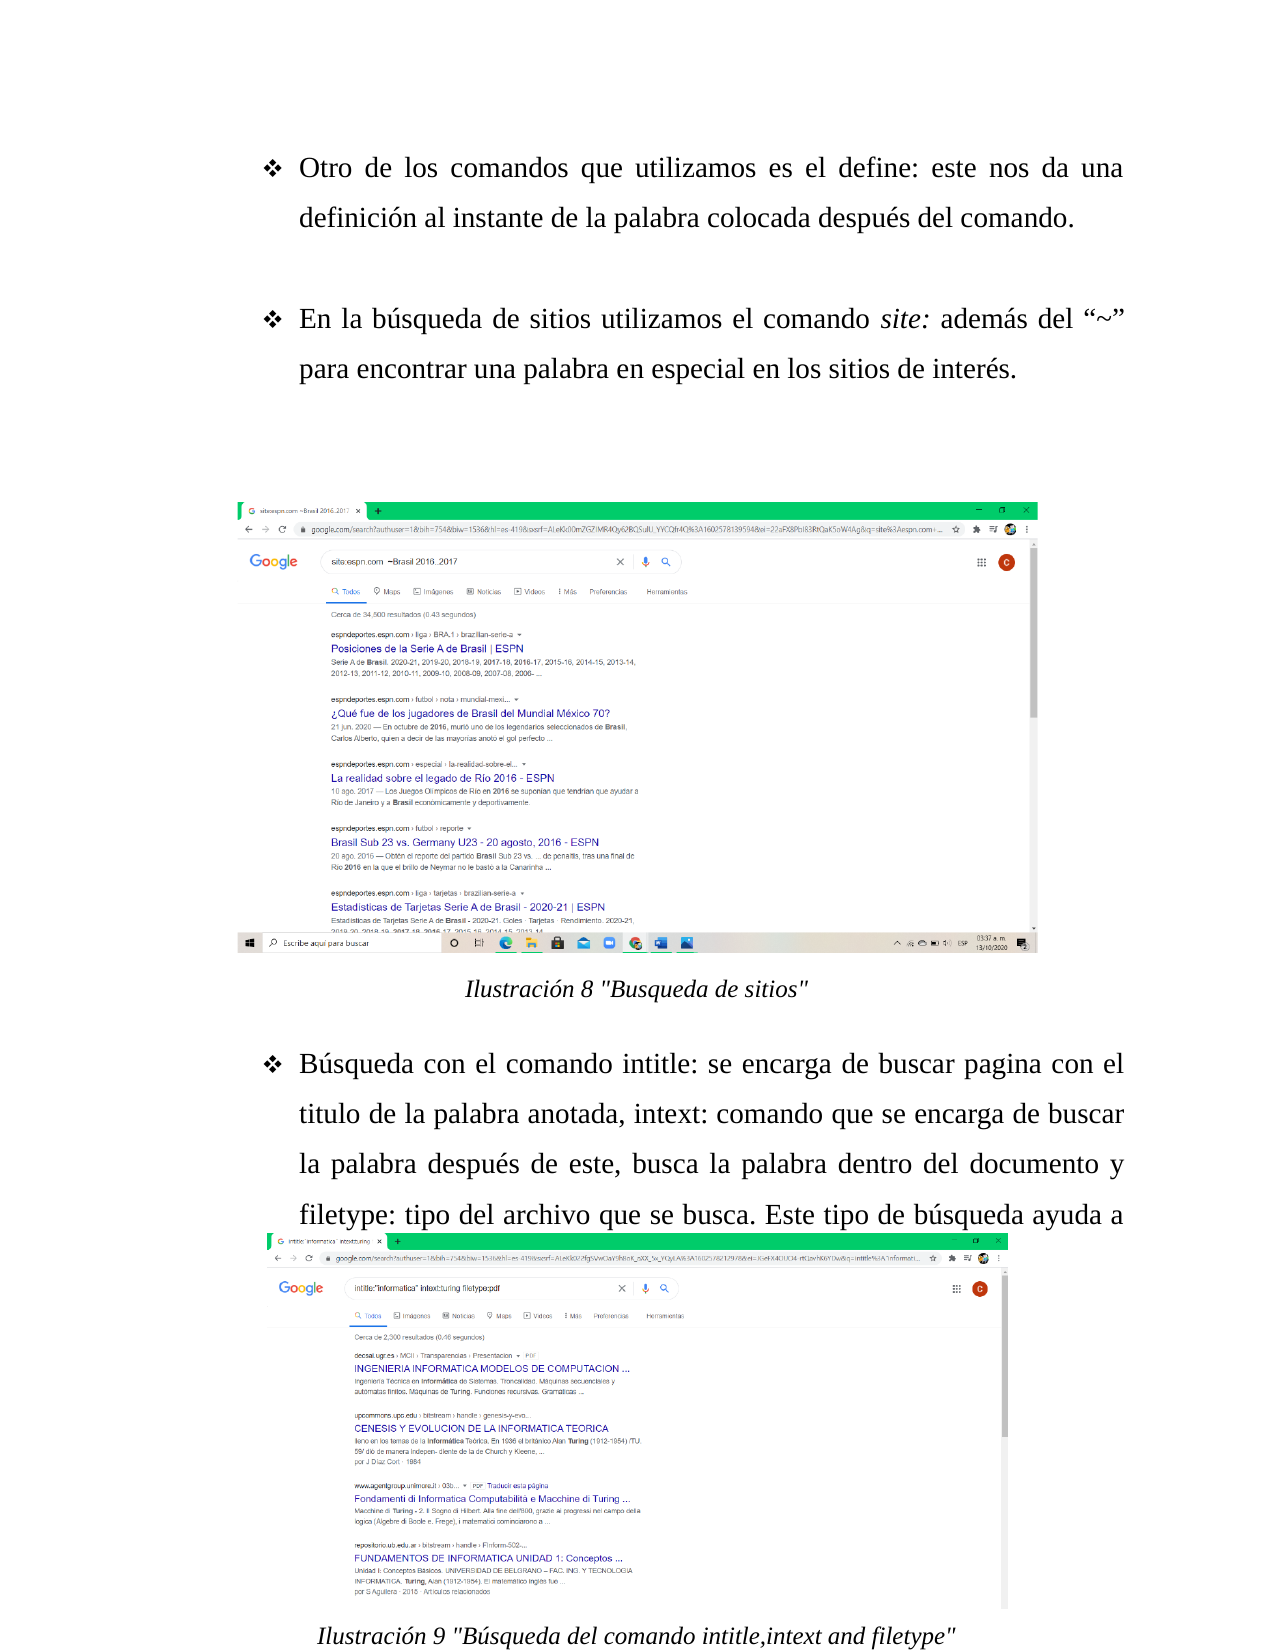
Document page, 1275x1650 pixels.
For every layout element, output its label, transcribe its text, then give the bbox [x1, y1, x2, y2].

list Otro de los comandos que utilizamos es el define: este nos da una definición al instante de la palabra colocada después del comando. [261, 150, 1125, 234]
text Ilustración 8 "Busqueda de sitios" [237, 974, 1037, 1003]
list [267, 1609, 1008, 1621]
list Ilustración 9 "Búsqueda del comando intitle,intext and filetype" [267, 1621, 1008, 1650]
list En la búsqueda de sitios utilizamos el comando site: además del “~” para encontrar una palabra en especial en los sitios de interés. [261, 301, 1125, 385]
list Búsqueda con el comando intitle: se encarga de buscar pagina con el titulo de la palabra anotada, intext: comando que se encarga de buscar la palabra después de este, busca la palabra dentro del documento y filetype: tipo del archivo que se busca. Este tipo de búsqueda ayuda a [261, 1046, 1125, 1231]
